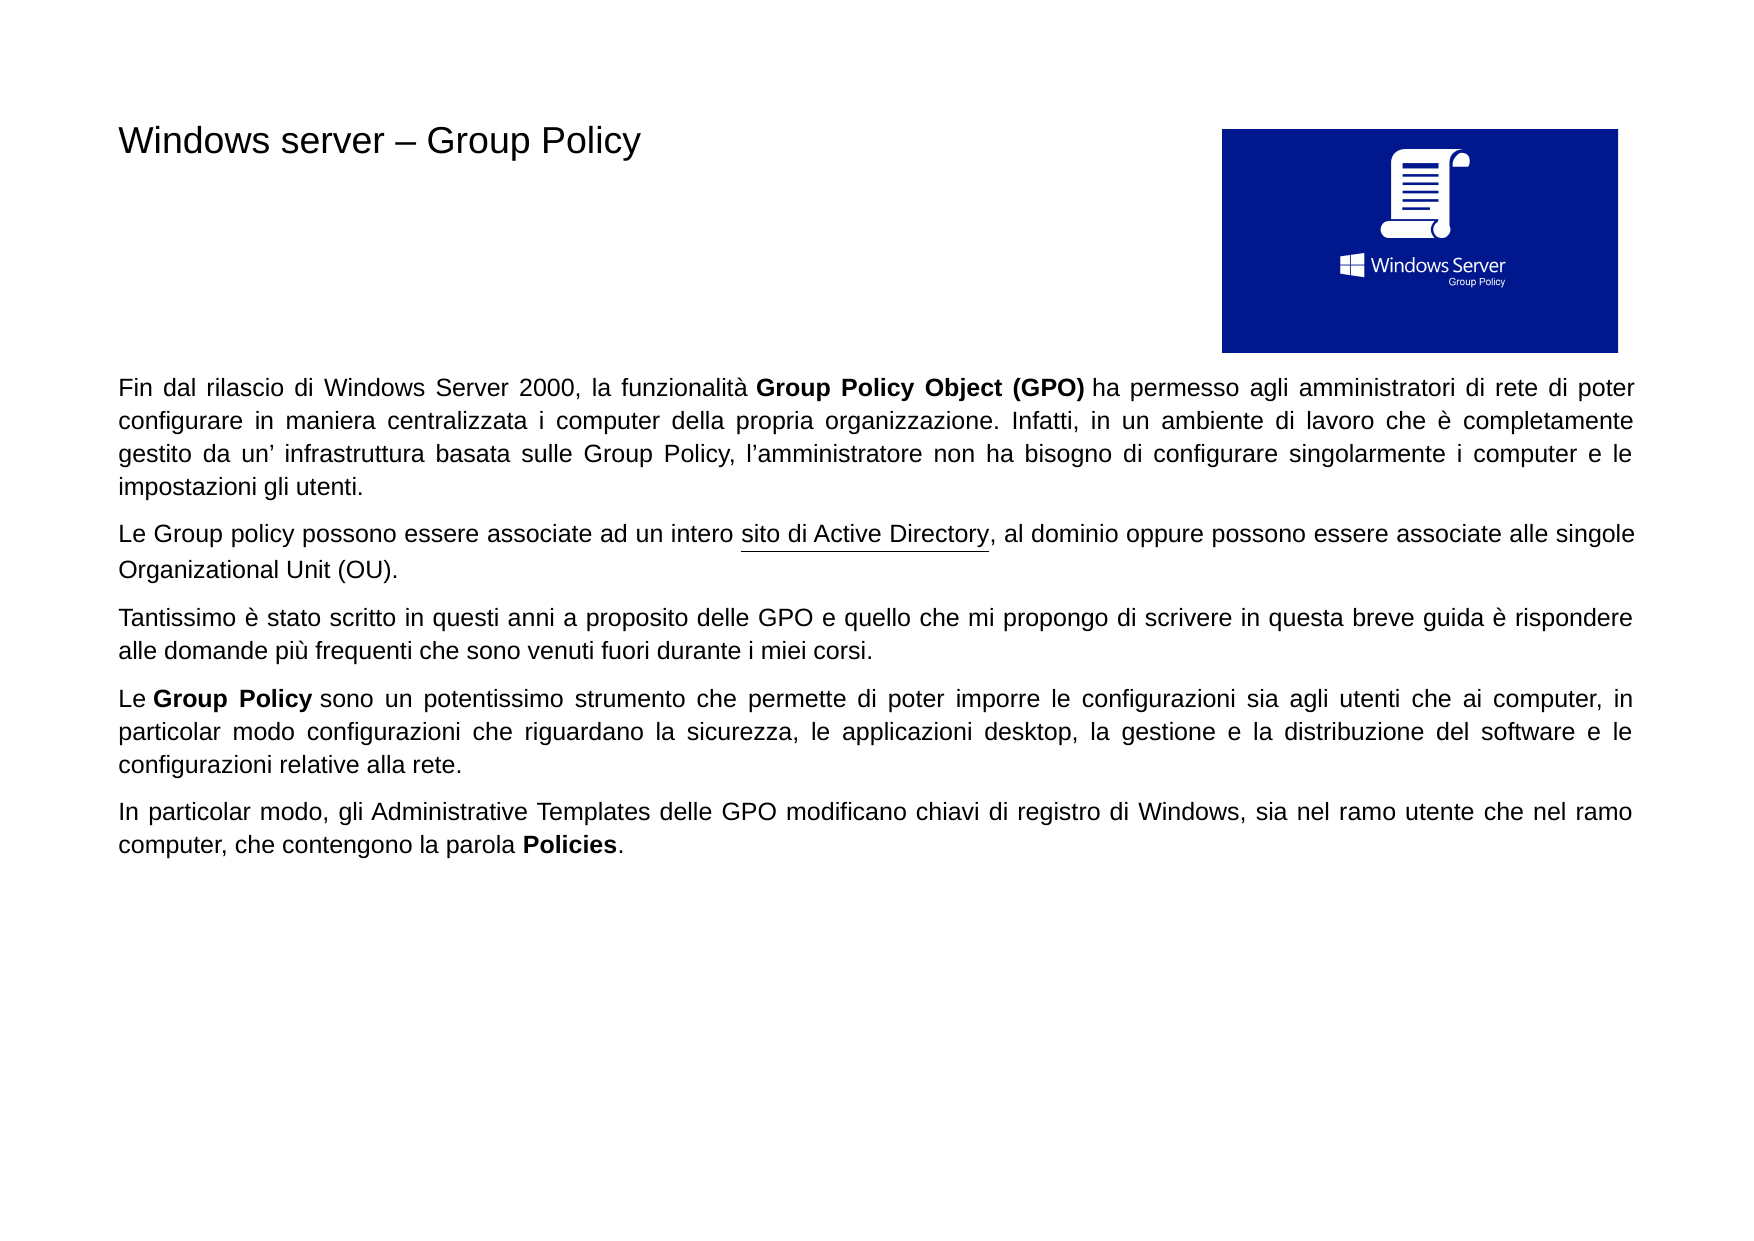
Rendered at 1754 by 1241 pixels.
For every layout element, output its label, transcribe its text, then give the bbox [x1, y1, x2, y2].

text Fin dal rilascio di Windows Server 2000, la funzionalità Group Policy Object (GPO) ha permesso agli amministratori di rete di poter configurare in maniera centralizzata i computer della propria organizzazione. Infatti, in un ambiente di lavoro che è completamente gestito da un’ infrastruttura basata sulle Group Policy, l’amministratore non ha bisogno di configurare singolarmente i computer e le impostazioni gli utenti. [118, 373, 1636, 501]
text Le Group Policy sono un potentissimo strumento che permette di poter imporre le configurazioni sia agli utenti che ai computer, in particolar modo configurazioni che riguardano la sicurezza, le applicazioni desktop, la gestione e la distribuzione del software e le configurazioni relative alla rete. [118, 684, 1636, 778]
picture [1222, 129, 1619, 353]
text In particolar modo, gli Administrative Templates delle GPO modificano chiavi di registro di Windows, sia nel ramo utente che nel ramo computer, che contengono la parola Policies. [118, 797, 1636, 859]
text Tantissimo è stato scritto in questi anni a proposito delle GPO e quello che mi propongo di scrivere in questa breve guida è rispondere alle domande più frequenti che sono venuti fuori durante i miei corsi. [118, 603, 1636, 665]
text Windows server – Group Policy [118, 118, 1636, 161]
text Le Group policy possono essere associate ad un intero sito di Active Directory, al dominio oppure possono essere associate alle singole Organizational Unit (OU). [118, 519, 1636, 584]
